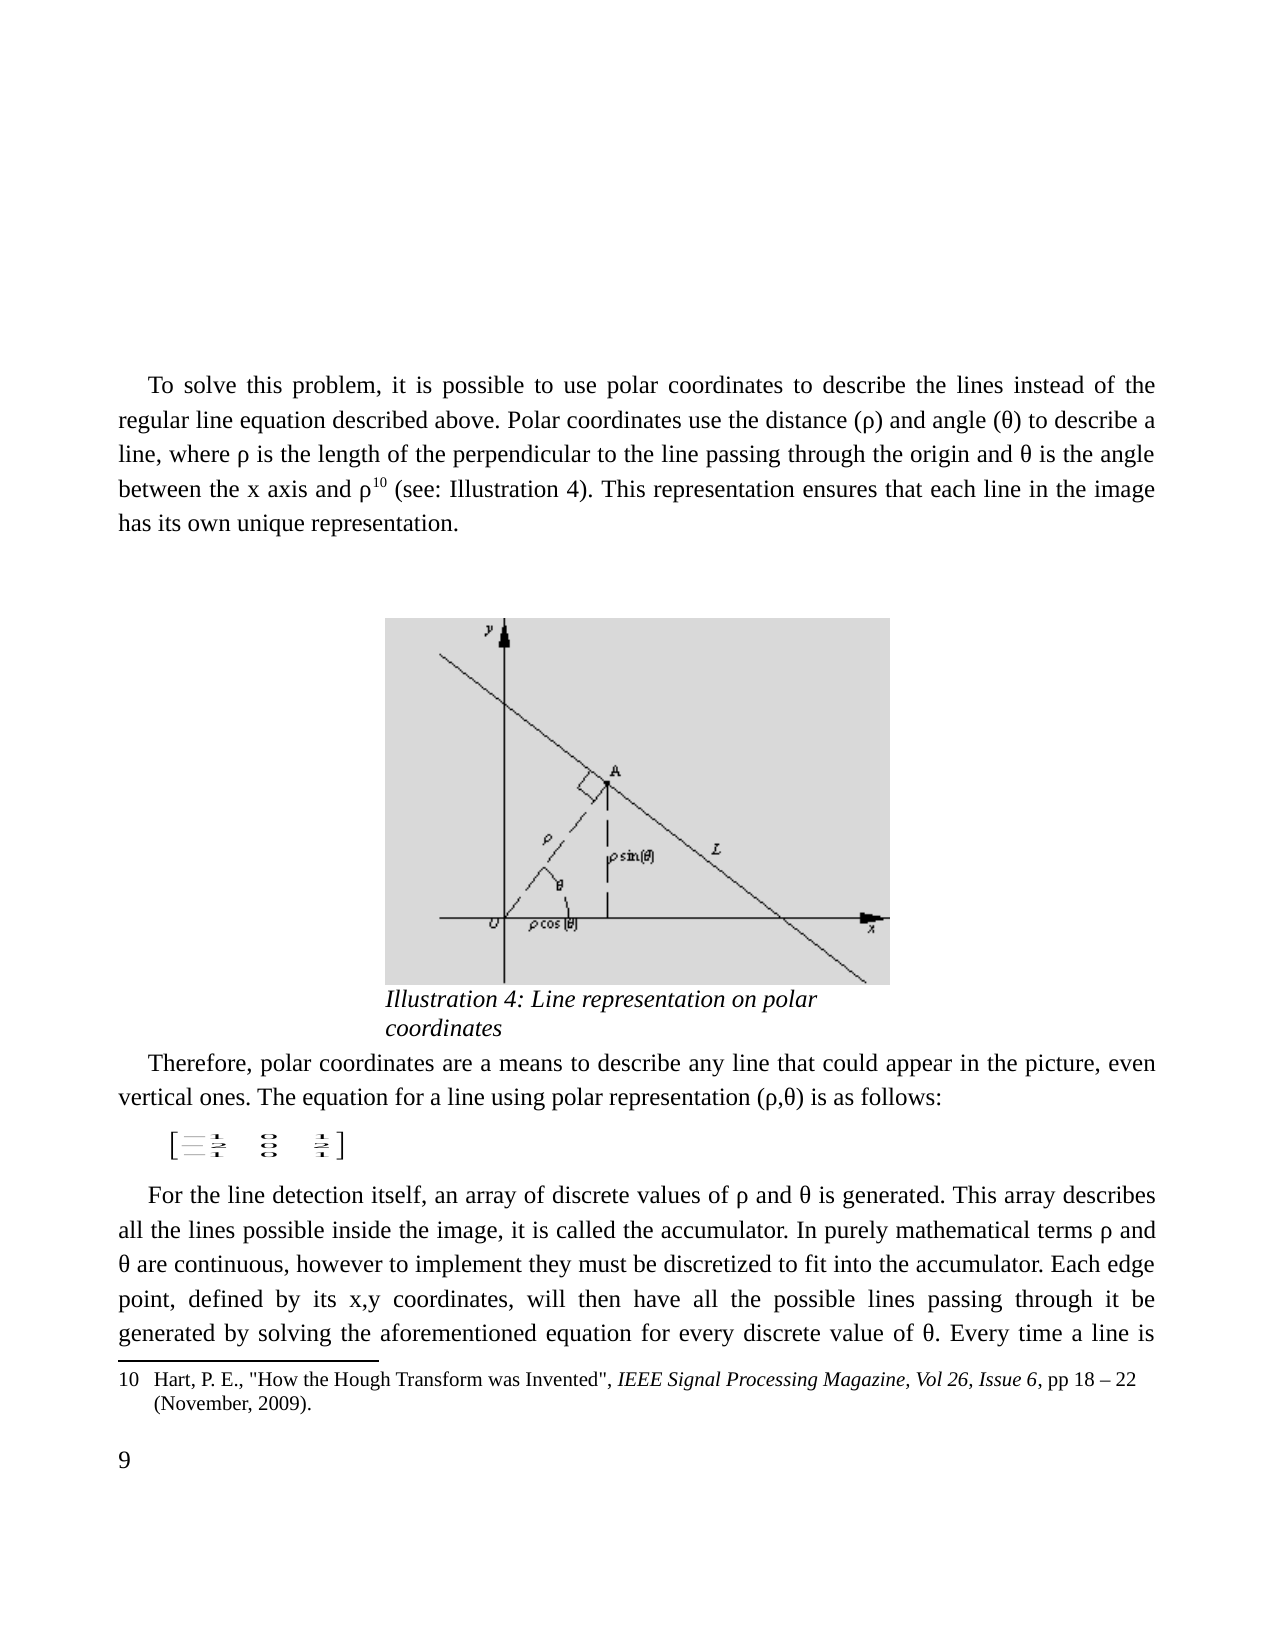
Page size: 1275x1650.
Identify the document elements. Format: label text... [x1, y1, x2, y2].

picture [385, 618, 890, 985]
text For the line detection itself, an array of discrete values of ρ and θ is generated. This array describes all the lines possible inside the image, it is called the accumulator. In purely mathematical terms ρ and θ are continuous, however to implement they must be discretized to fit into the accumulator. Each edge point, defined by its x,y coordinates, will then have all the possible lines passing through it be generated by solving the aforementioned equation for every discrete value of θ. Every time a line is [118, 1181, 1157, 1347]
text Hart, P. E., "How the Hough Transform was Invented", IEEE Signal Processing Magazine, Vol 26, Issue 6, pp 18 – 22 (November, 2009). [118, 1367, 1157, 1415]
text To solve this problem, it is possible to use polar coordinates to describe the lines instead of the regular line equation described above. Polar coordinates use the distance (ρ) and angle (θ) to describe a line, where ρ is the length of the perpendicular to the line passing through the origin and θ is the angle between the x axis and ρ (see: Illustration 4). This representation ensures that each line in the image has its own unique representation. [118, 370, 1157, 537]
text Therefore, polar coordinates are a means to describe any line that could appear in the picture, even vertical ones. The equation for a line using polar representation (ρ,θ) is as follows: [118, 1048, 1157, 1111]
text Illustration 4: Line representation on polar coordinates [385, 985, 890, 1042]
